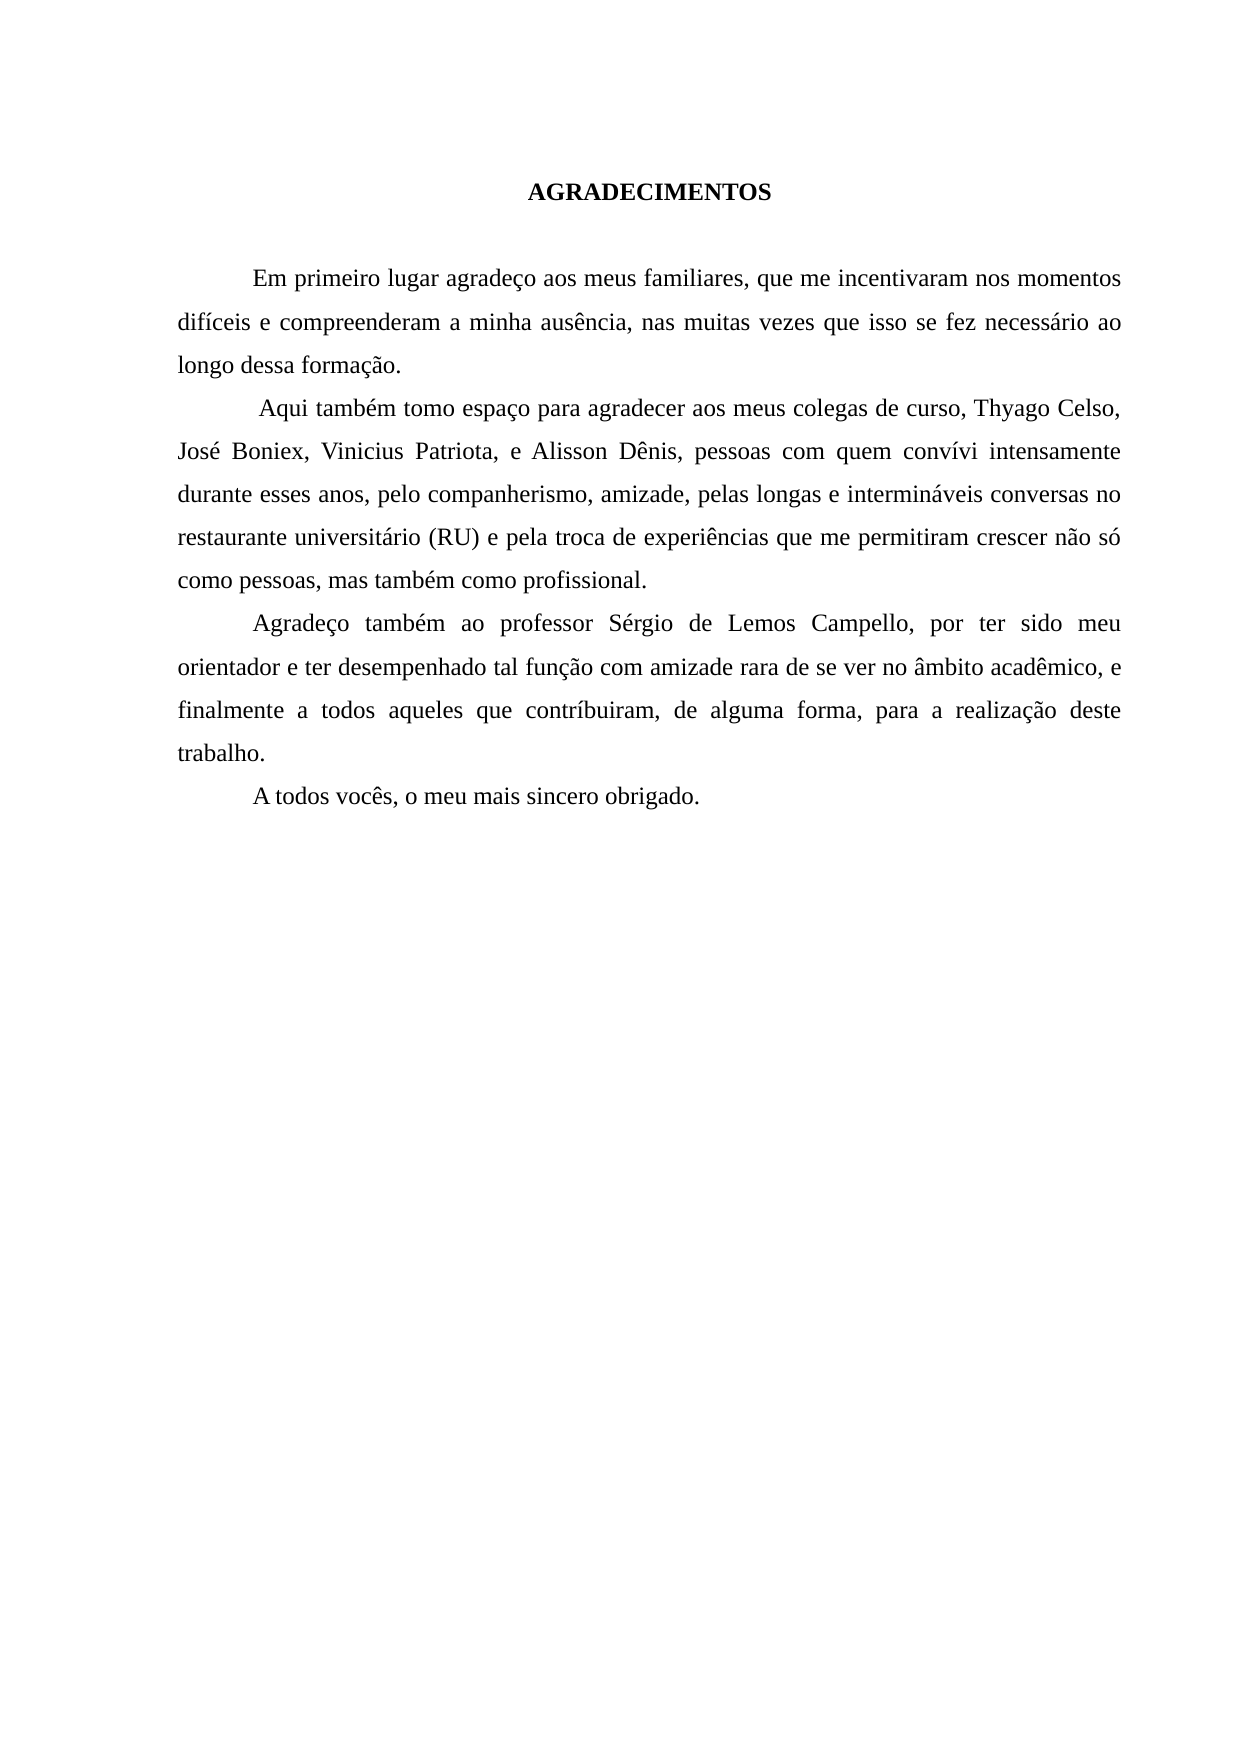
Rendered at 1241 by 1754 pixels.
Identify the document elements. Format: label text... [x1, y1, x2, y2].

text A todos vocês, o meu mais sincero obrigado. [177, 781, 1122, 810]
text Agradeço também ao professor Sérgio de Lemos Campello, por ter sido meu orientador e ter desempenhado tal função com amizade rara de se ver no âmbito acadêmico, e finalmente a todos aqueles que contríbuiram, de alguma forma, para a realização deste trabalho. [177, 608, 1122, 767]
text Em primeiro lugar agradeço aos meus familiares, que me incentivaram nos momentos difíceis e compreenderam a minha ausência, nas muitas vezes que isso se fez necessário ao longo dessa formação. [177, 263, 1122, 378]
text Aqui também tomo espaço para agradecer aos meus colegas de curso, Thyago Celso, José Boniex, Vinicius Patriota, e Alisson Dênis, pessoas com quem convívi intensamente durante esses anos, pelo companherismo, amizade, pelas longas e intermináveis conversas no restaurante universitário (RU) e pela troca de experiências que me permitiram crescer não só como pessoas, mas também como profissional. [177, 393, 1122, 594]
text AGRADECIMENTOS [177, 177, 1122, 206]
